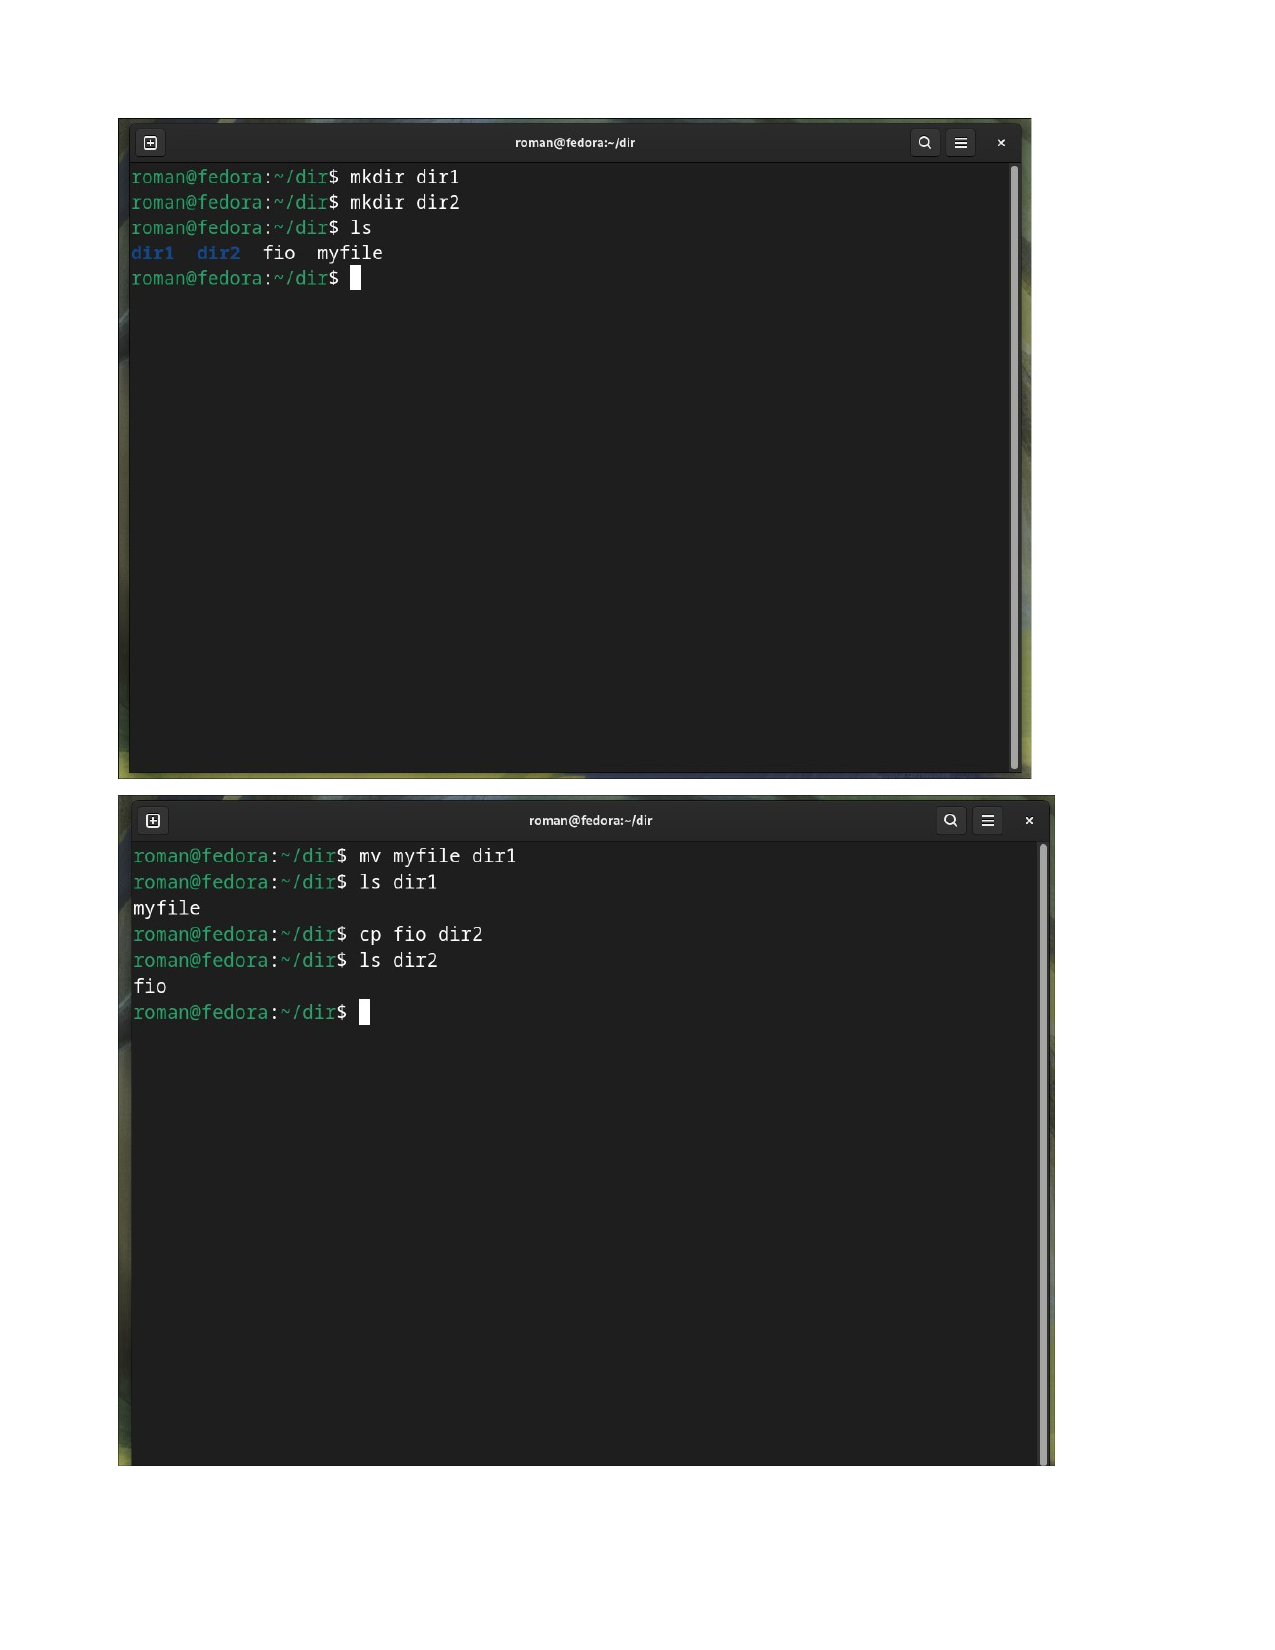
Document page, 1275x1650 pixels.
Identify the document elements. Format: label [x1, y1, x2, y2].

picture [118, 118, 1032, 779]
picture [118, 795, 1055, 1466]
